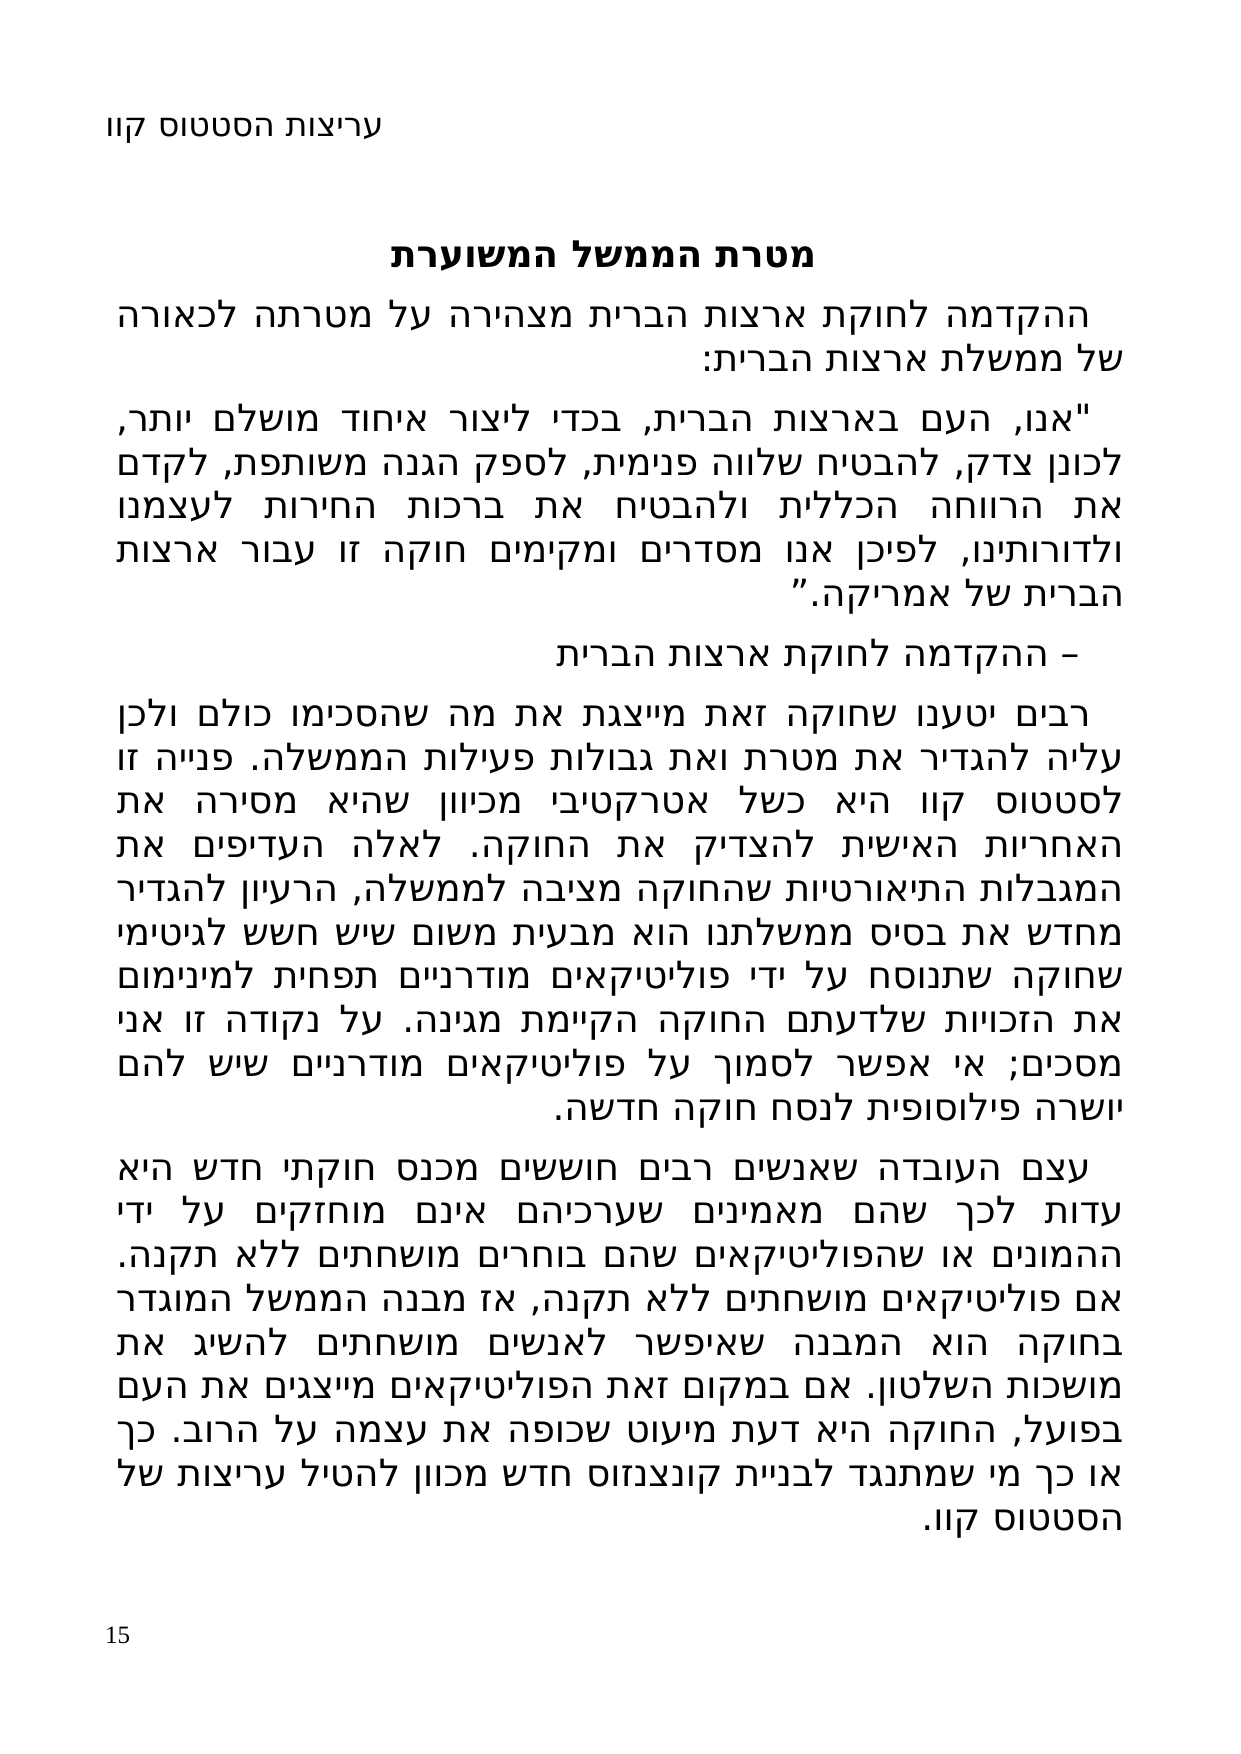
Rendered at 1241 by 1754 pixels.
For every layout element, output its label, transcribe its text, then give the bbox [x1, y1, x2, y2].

text "אנו, העם בארצות הברית, בכדי ליצור איחוד מושלם יותר, לכונן צדק, להבטיח שלווה פנימית, לספק הגנה משותפת, לקדם את הרווחה הכללית ולהבטיח את ברכות החירות לעצמנו ולדורותינו, לפיכן אנו מסדרים ומקימים חוקה זו עבור ארצות הברית של אמריקה.” [116, 396, 1124, 615]
text – ההקדמה לחוקת ארצות הברית [116, 631, 1124, 675]
text עצם העובדה שאנשים רבים חוששים מכנס חוקתי חדש היא עדות לכך שהם מאמינים שערכיהם אינם מוחזקים על ידי ההמונים או שהפוליטיקאים שהם בוחרים מושחתים ללא תקנה. אם פוליטיקאים מושחתים ללא תקנה, אז מבנה הממשל המוגדר בחוקה הוא המבנה שאיפשר לאנשים מושחתים להשיג את מושכות השלטון. אם במקום זאת הפוליטיקאים מייצגים את העם בפועל, החוקה היא דעת מיעוט שכופה את עצמה על הרוב. כך או כך מי שמתנגד לבניית קונצנזוס חדש מכוון להטיל עריצות של הסטטוס קוו. [116, 1145, 1124, 1539]
subtitle מטרת הממשל המשוערת [116, 232, 1124, 276]
text ההקדמה לחוקת ארצות הברית מצהירה על מטרתה לכאורה של ממשלת ארצות הברית: [116, 292, 1124, 380]
text רבים יטענו שחוקה זאת מייצגת את מה שהסכימו כולם ולכן עליה להגדיר את מטרת ואת גבולות פעילות הממשלה. פנייה זו לסטטוס קוו היא כשל אטרקטיבי מכיוון שהיא מסירה את האחריות האישית להצדיק את החוקה. לאלה העדיפים את המגבלות התיאורטיות שהחוקה מציבה לממשלה, הרעיון להגדיר מחדש את בסיס ממשלתנו הוא מבעית משום שיש חשש לגיטימי שחוקה שתנוסח על ידי פוליטיקאים מודרניים תפחית למינימום את הזכויות שלדעתם החוקה הקיימת מגינה. על נקודה זו אני מסכים; אי אפשר לסמוך על פוליטיקאים מודרניים שיש להם יושרה פילוסופית לנסח חוקה חדשה. [116, 691, 1124, 1129]
